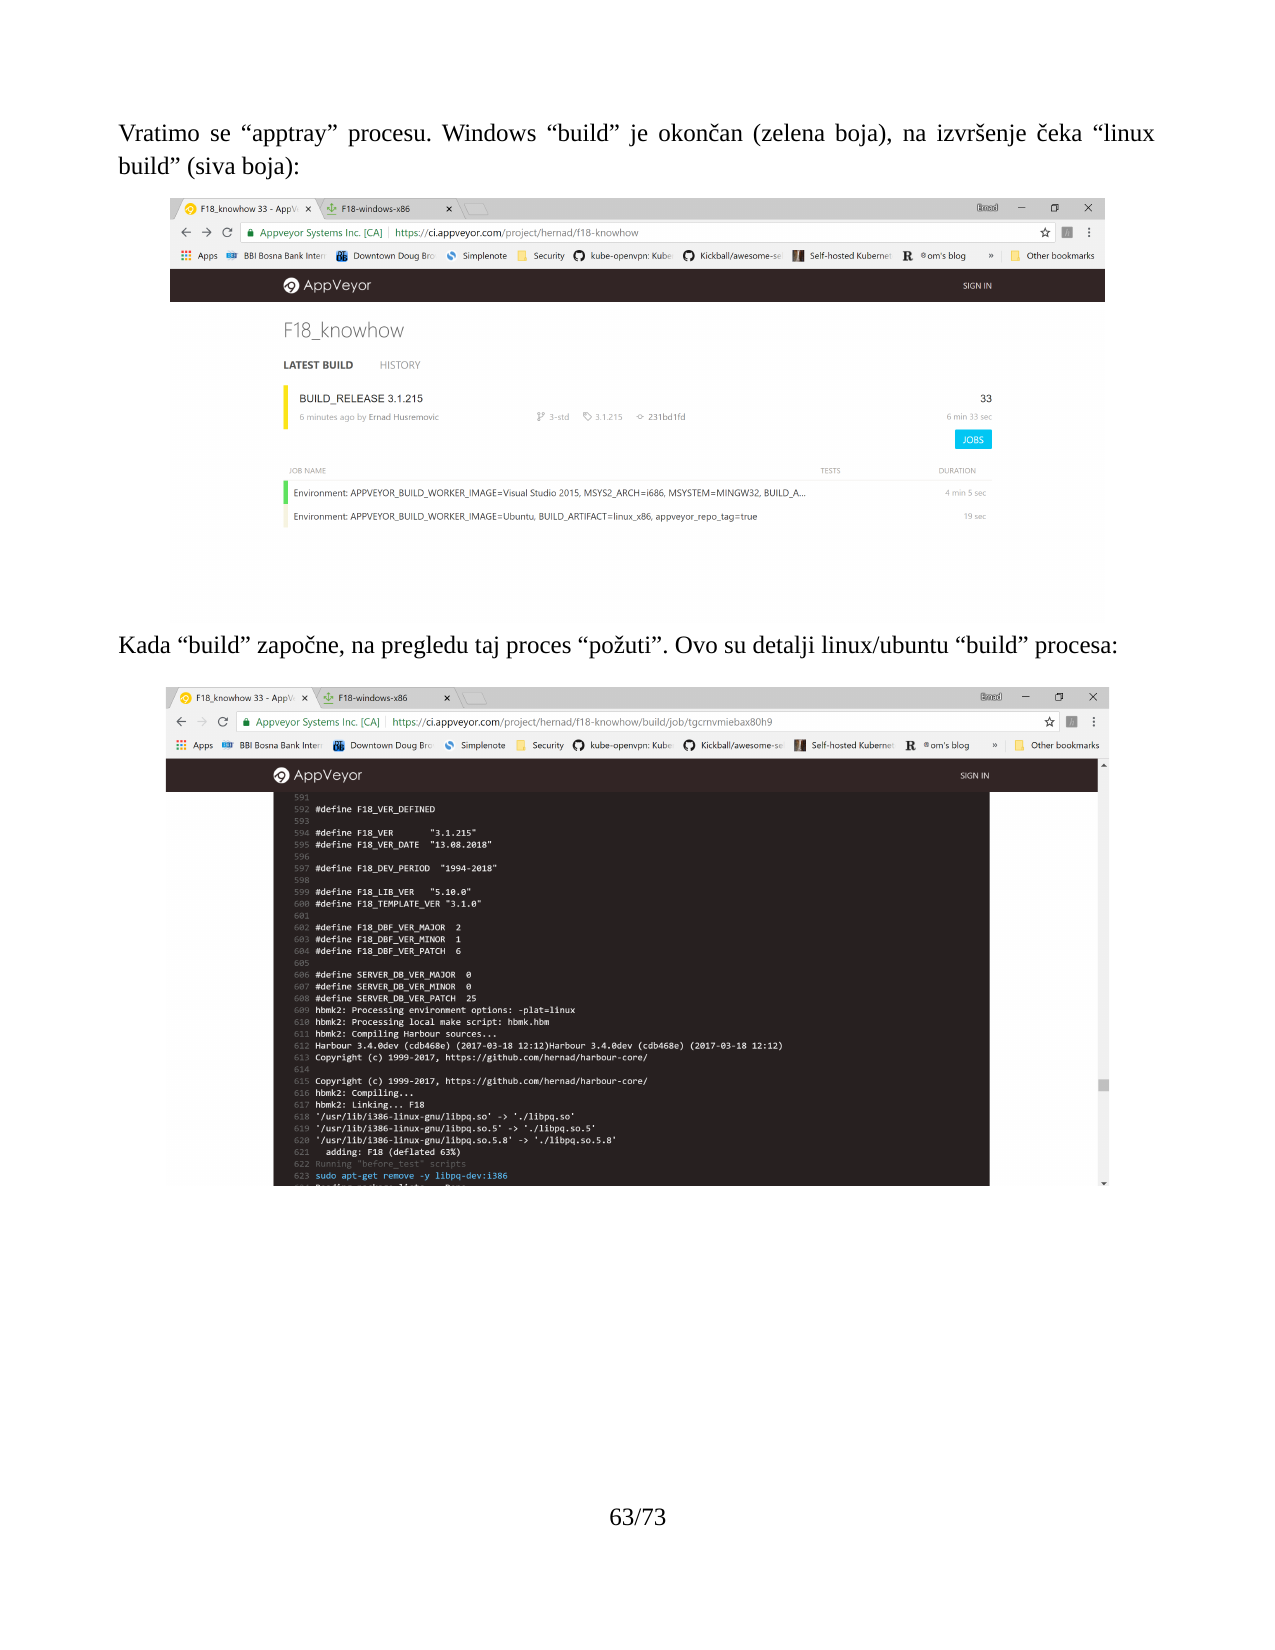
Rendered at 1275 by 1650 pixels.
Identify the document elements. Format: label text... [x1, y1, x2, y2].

picture [165, 687, 1110, 1186]
text Vratimo se “apptray” procesu. Windows “build” je okončan (zelena boja), na izvršenje čeka “linux build” (siva boja): [118, 118, 1157, 180]
picture [170, 198, 1105, 623]
text Kada “build” započne, na pregledu taj proces “požuti”. Ovo su detalji linux/ubuntu “build” procesa: [118, 630, 1157, 659]
